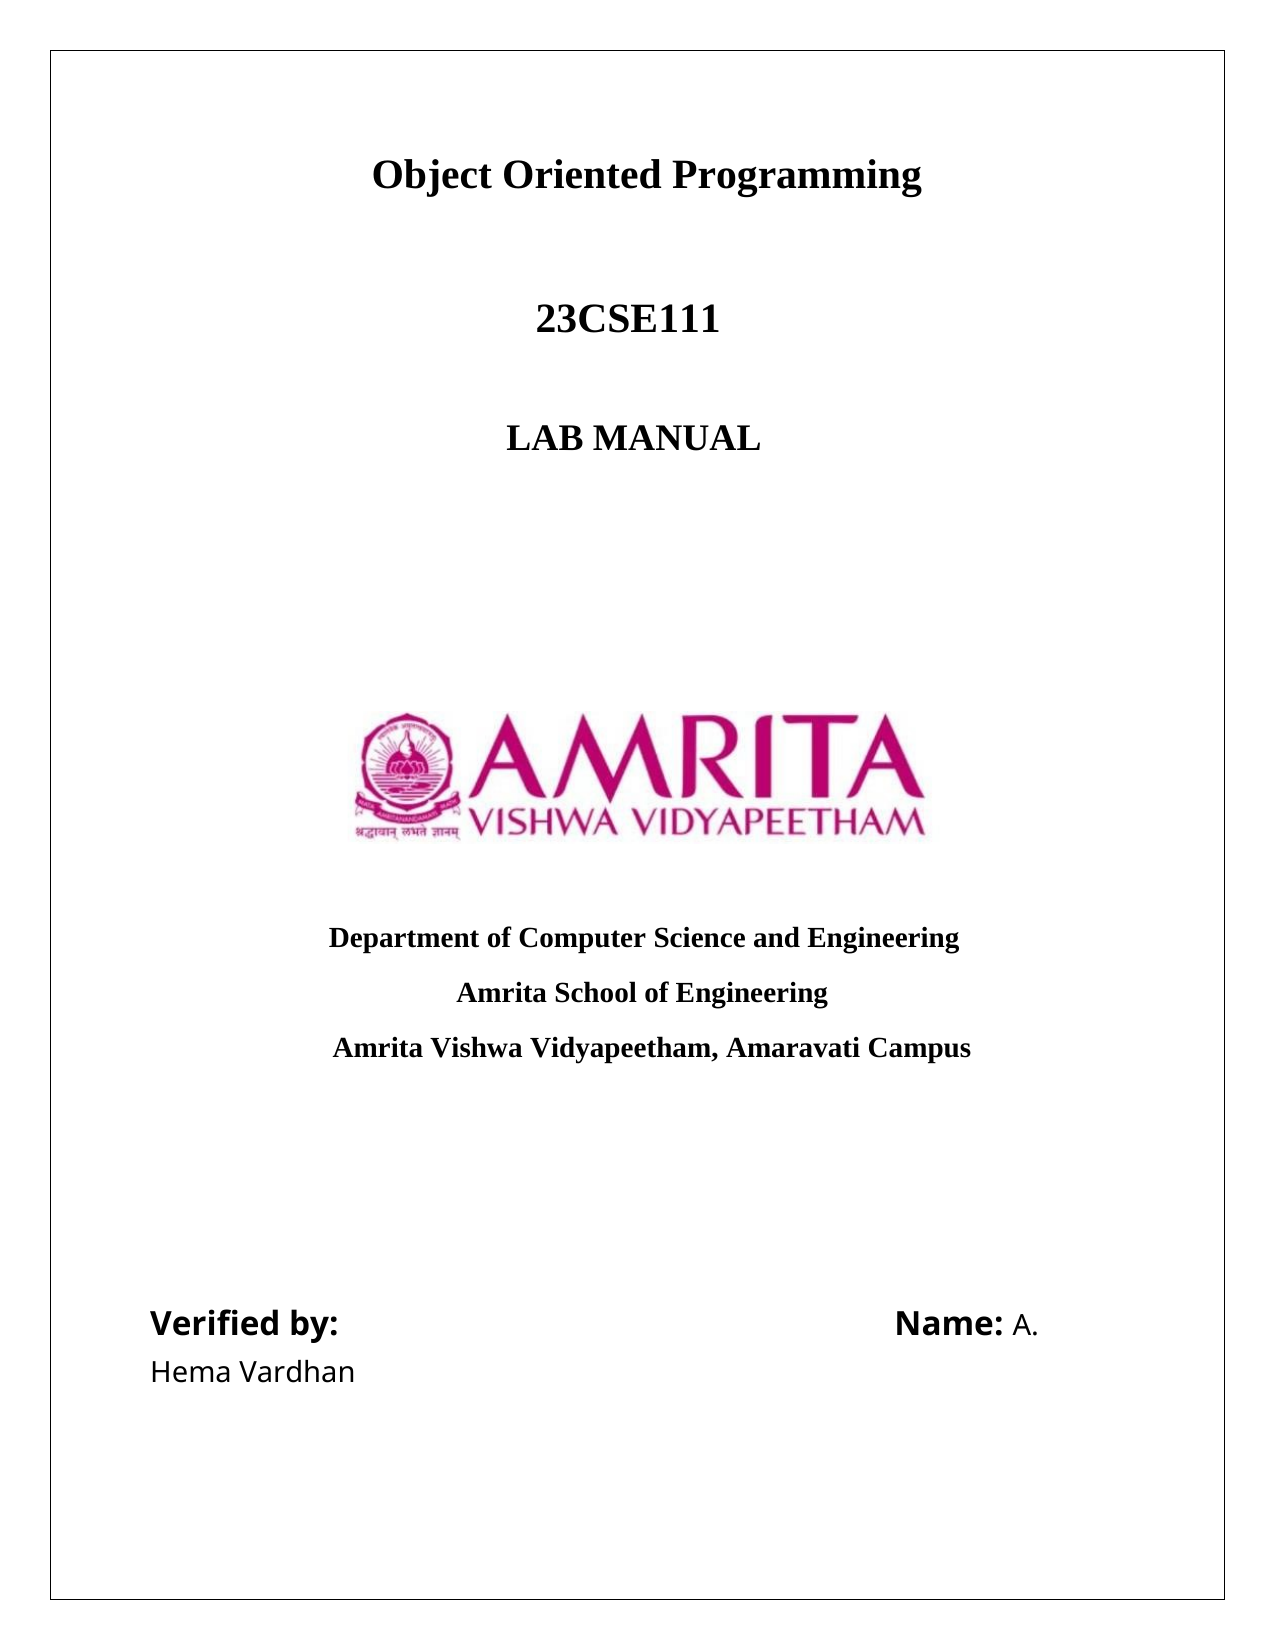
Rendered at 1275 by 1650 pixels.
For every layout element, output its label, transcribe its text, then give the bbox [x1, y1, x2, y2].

text Object Oriented Programming [300, 150, 1125, 198]
text Department of Computer Science and Engineering [150, 920, 1124, 953]
text Amrita School of Engineering [150, 975, 1125, 1008]
text Amrita Vishwa Vidyapeetham, Amaravati Campus [150, 1030, 1125, 1063]
text LAB MANUAL [450, 415, 1125, 458]
text Verified by: Name: A. Hema Vardhan [150, 1300, 1125, 1391]
text 23CSE111 [450, 293, 1125, 341]
